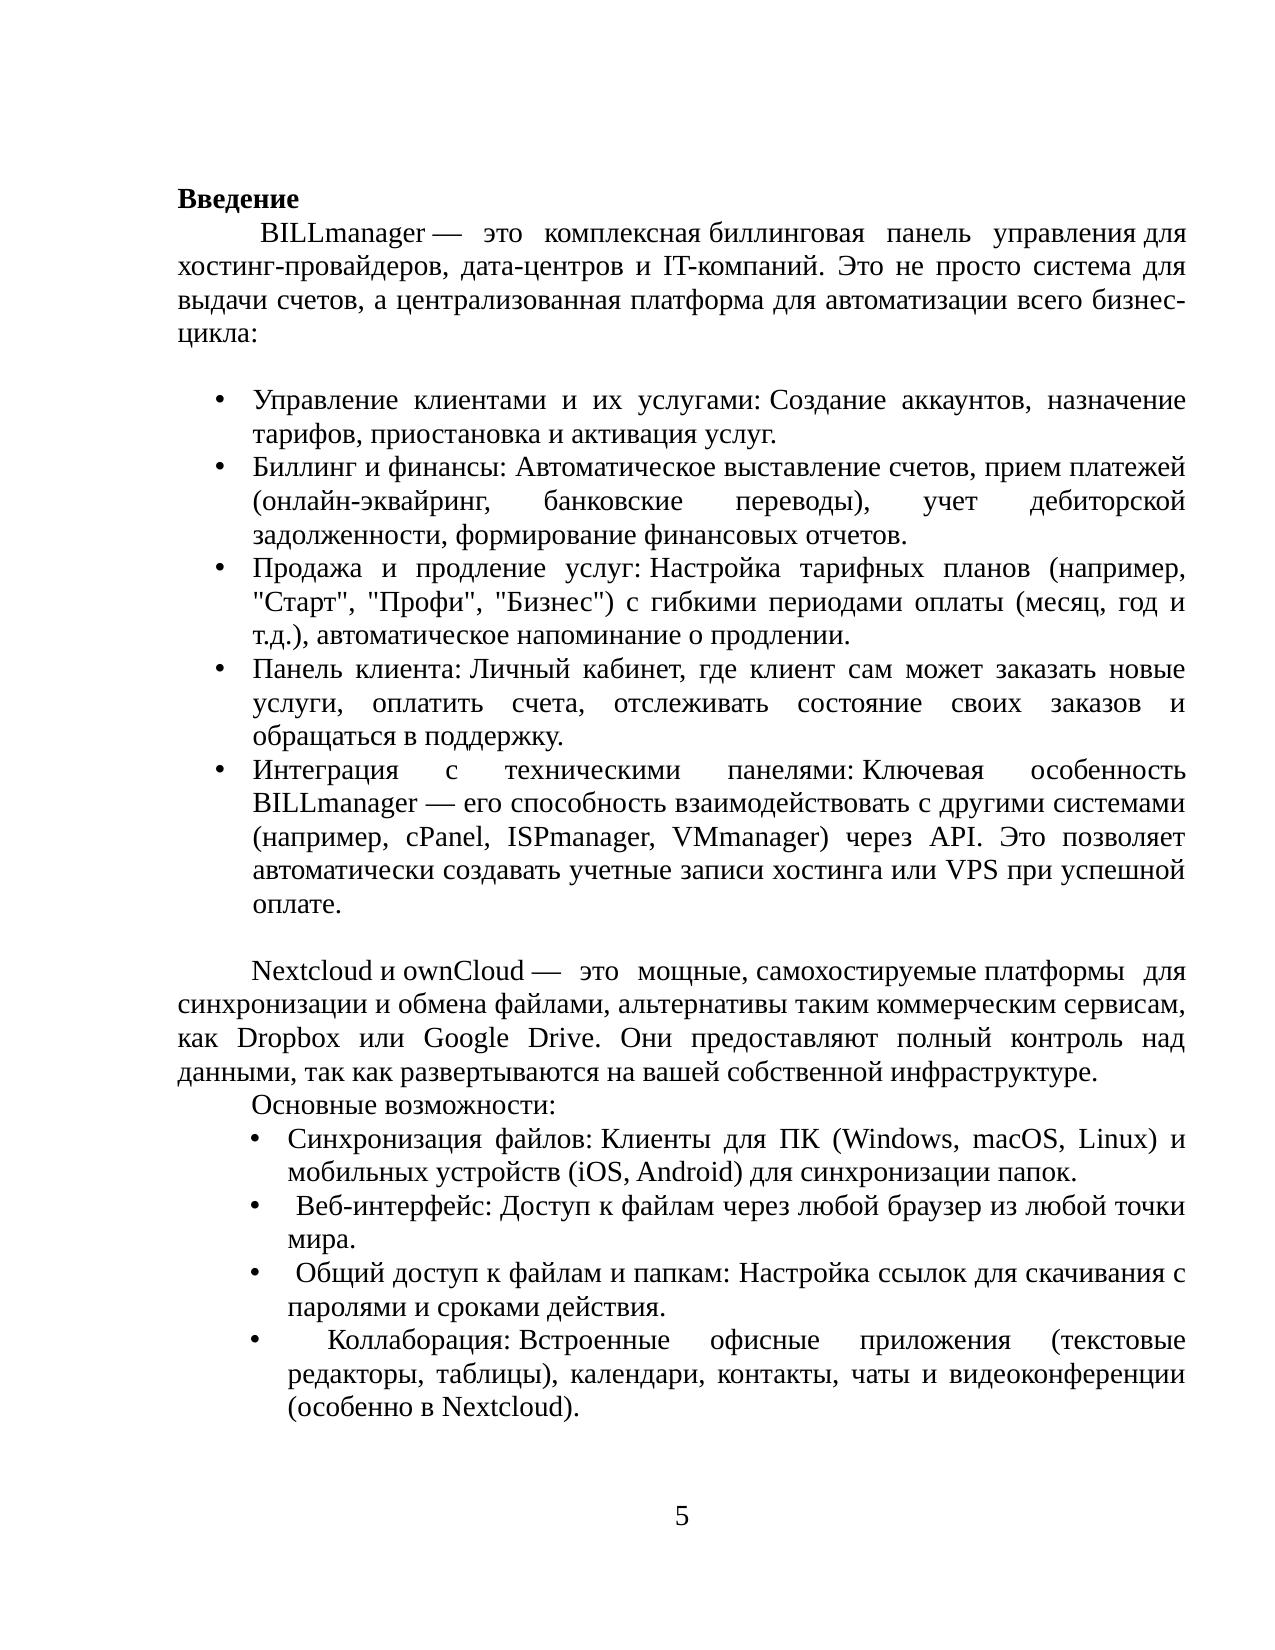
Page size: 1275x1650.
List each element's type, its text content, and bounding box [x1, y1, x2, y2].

text BILLmanager — это комплексная биллинговая панель управления для хостинг-провайдеров, дата-центров и IT-компаний. Это не просто система для выдачи счетов, а централизованная платформа для автоматизации всего бизнес-цикла: [177, 215, 1186, 349]
list Биллинг и финансы: Автоматическое выставление счетов, прием платежей (онлайн-эквайринг, банковские переводы), учет дебиторской задолженности, формирование финансовых отчетов. [215, 449, 1186, 550]
list Управление клиентами и их услугами: Создание аккаунтов, назначение тарифов, приостановка и активация услуг. [215, 382, 1186, 449]
list Интеграция с техническими панелями: Ключевая особенность BILLmanager — его способность взаимодействовать с другими системами (например, cPanel, ISPmanager, VMmanager) через API. Это позволяет автоматически создавать учетные записи хостинга или VPS при успешной оплате. [215, 752, 1186, 919]
list Веб-интерфейс: Доступ к файлам через любой браузер из любой точки мира. [250, 1188, 1186, 1255]
list Продажа и продление услуг: Настройка тарифных планов (например, "Старт", "Профи", "Бизнес") с гибкими периодами оплаты (месяц, год и т.д.), автоматическое напоминание о продлении. [215, 550, 1186, 651]
list Панель клиента: Личный кабинет, где клиент сам может заказать новые услуги, оплатить счета, отслеживать состояние своих заказов и обращаться в поддержку. [215, 651, 1186, 752]
list Общий доступ к файлам и папкам: Настройка ссылок для скачивания с паролями и сроками действия. [250, 1255, 1186, 1322]
text Основные возможности: [177, 1087, 1186, 1121]
text Nextcloud и ownCloud — это мощные, самохостируемые платформы для синхронизации и обмена файлами, альтернативы таким коммерческим сервисам, как Dropbox или Google Drive. Они предоставляют полный контроль над данными, так как развертываются на вашей собственной инфраструктуре. [177, 953, 1186, 1087]
subtitle Введение [177, 181, 1186, 215]
list Синхронизация файлов: Клиенты для ПК (Windows, macOS, Linux) и мобильных устройств (iOS, Android) для синхронизации папок. [250, 1121, 1186, 1188]
list Коллаборация: Встроенные офисные приложения (текстовые редакторы, таблицы), календари, контакты, чаты и видеоконференции (особенно в Nextcloud). [250, 1322, 1186, 1423]
